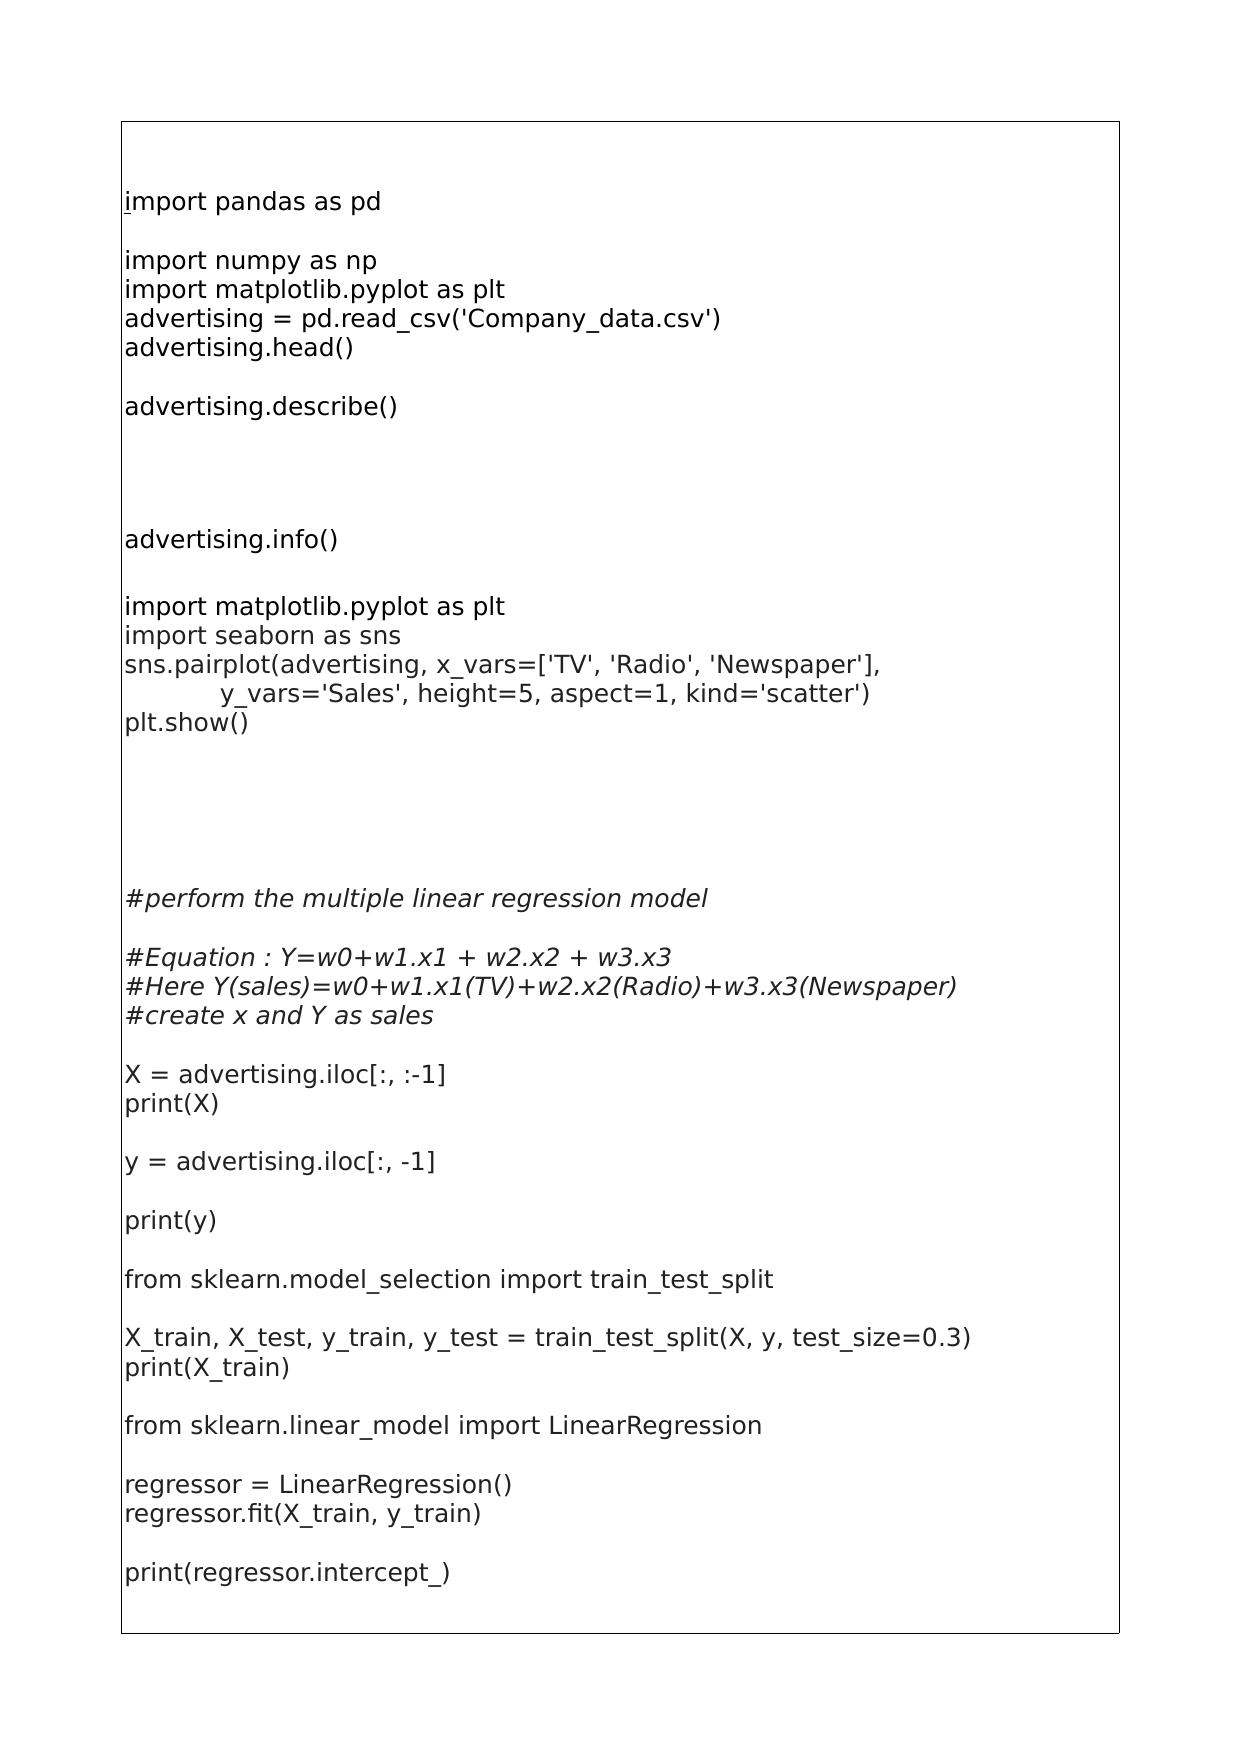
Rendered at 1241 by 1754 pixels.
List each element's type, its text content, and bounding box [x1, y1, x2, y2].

text print(y) [124, 1206, 1116, 1235]
text from sklearn.model_selection import train_test_split [124, 1265, 1116, 1294]
text y_vars='Sales', height=5, aspect=1, kind='scatter') [124, 679, 1116, 708]
text import seaborn as sns [124, 621, 1116, 650]
text advertising.describe() [124, 392, 1116, 421]
text import numpy as np [124, 246, 1116, 275]
text import pandas as pd [124, 187, 1116, 217]
text print(X_train) [124, 1353, 1116, 1382]
text X = advertising.iloc[:, :-1] [124, 1060, 1116, 1089]
text plt.show() [124, 708, 1116, 738]
text #create x and Y as sales [124, 1001, 1116, 1031]
text #Here Y(sales)=w0+w1.x1(TV)+w2.x2(Radio)+w3.x3(Newspaper) [124, 972, 1116, 1001]
text print(regressor.intercept_) [124, 1558, 1116, 1587]
text sns.pairplot(advertising, x_vars=['TV', 'Radio', 'Newspaper'], [124, 650, 1116, 679]
text import matplotlib.pyplot as plt [124, 275, 1116, 304]
text advertising.head() [124, 334, 1116, 363]
text regressor.fit(X_train, y_train) [124, 1499, 1116, 1528]
text #perform the multiple linear regression model [124, 884, 1116, 914]
text from sklearn.linear_model import LinearRegression [124, 1411, 1116, 1441]
text import matplotlib.pyplot as plt [124, 592, 1116, 621]
text regressor = LinearRegression() [124, 1470, 1116, 1499]
text X_train, X_test, y_train, y_test = train_test_split(X, y, test_size=0.3) [124, 1323, 1116, 1353]
text #Equation : Y=w0+w1.x1 + w2.x2 + w3.x3 [124, 943, 1116, 972]
text print(X) [124, 1089, 1116, 1118]
text advertising = pd.read_csv('Company_data.csv') [124, 304, 1116, 334]
text advertising.info() [124, 492, 1116, 554]
text y = advertising.iloc[:, -1] [124, 1148, 1116, 1177]
